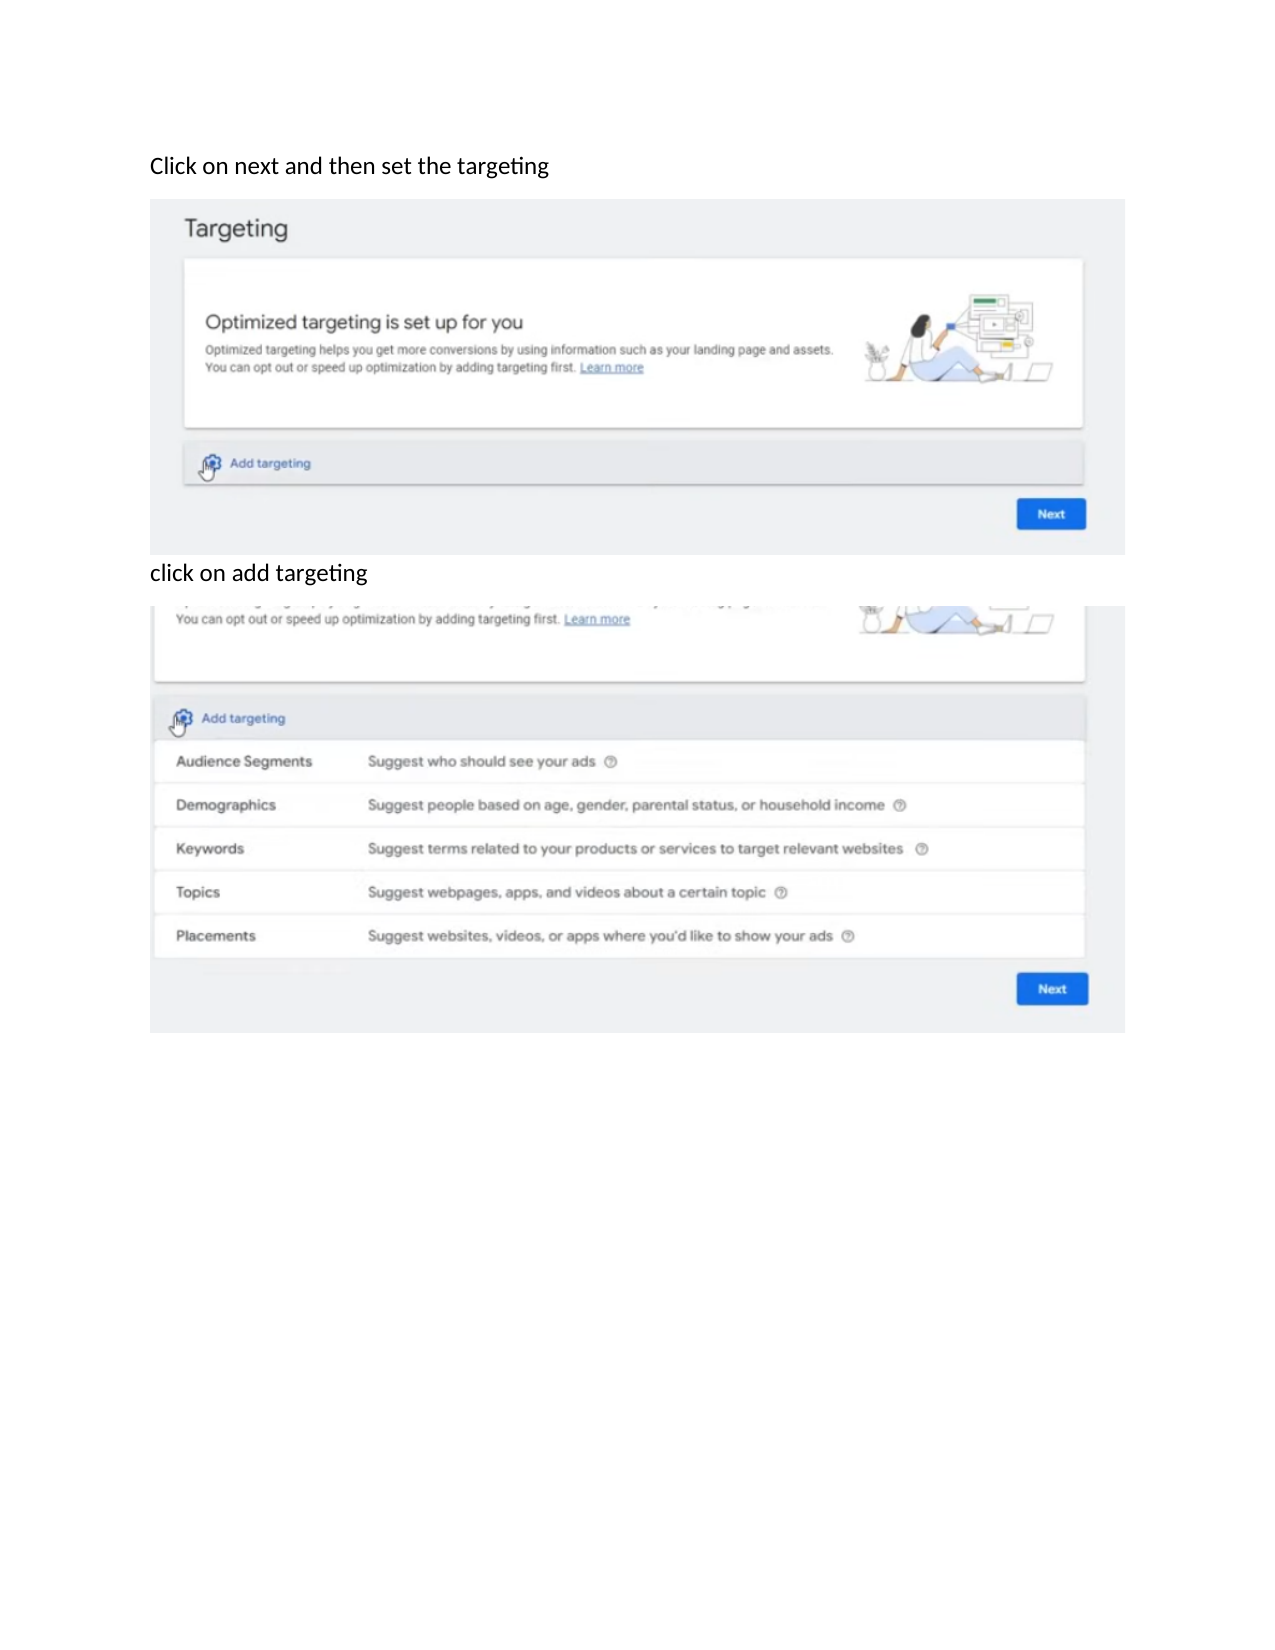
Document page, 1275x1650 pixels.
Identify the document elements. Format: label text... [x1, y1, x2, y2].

picture [150, 606, 1125, 1033]
picture [150, 199, 1125, 555]
text click on add targeting [150, 555, 1125, 587]
text Click on next and then set the targeting [150, 150, 1125, 181]
